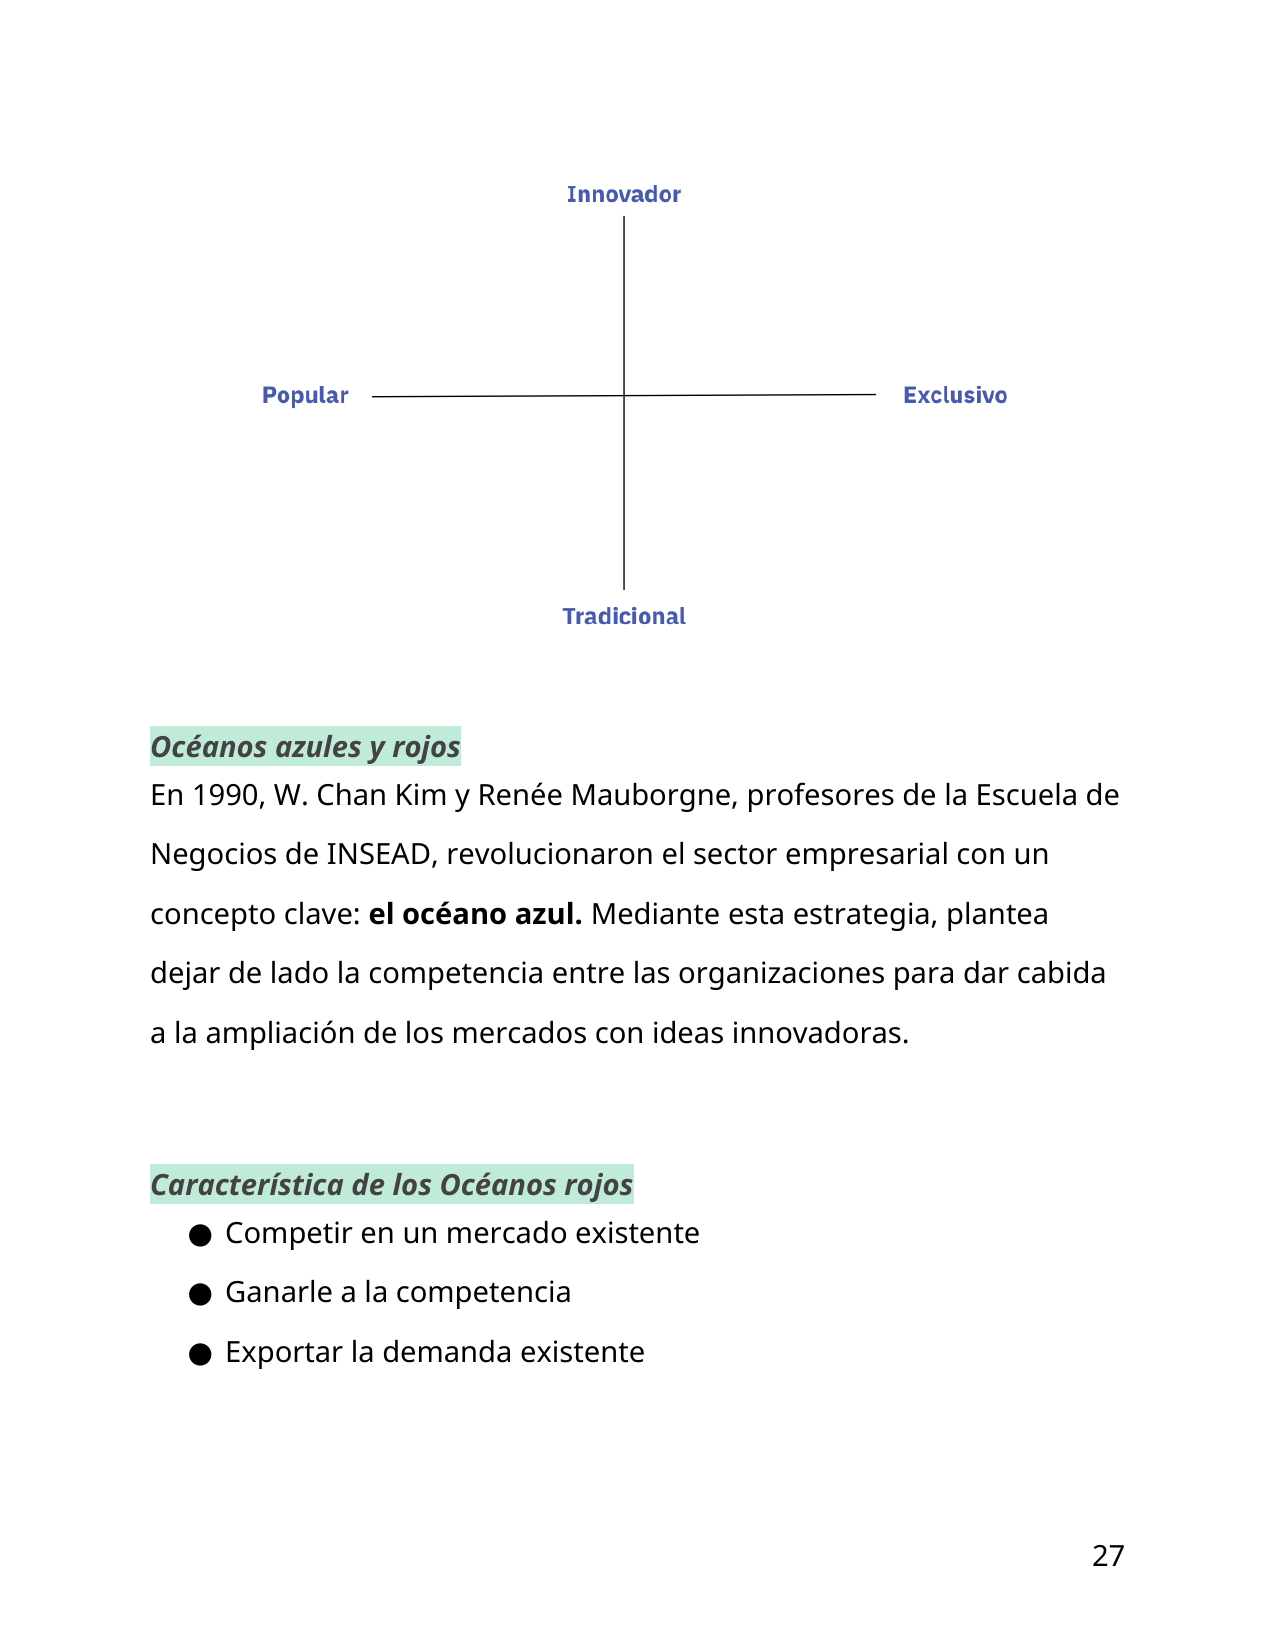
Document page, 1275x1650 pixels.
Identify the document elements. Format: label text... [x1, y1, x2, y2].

list Exportar la demanda existente [187, 1331, 1125, 1371]
text En 1990, W. Chan Kim y Renée Mauborgne, profesores de la Escuela de Negocios de INSEAD, revolucionaron el sector empresarial con un concepto clave: el océano azul. Mediante esta estrategia, plantea dejar de lado la competencia entre las organizaciones para dar cabida a la ampliación de los mercados con ideas innovadoras. [150, 774, 1125, 1052]
picture [150, 150, 1125, 673]
list Competir en un mercado existente [187, 1212, 1125, 1252]
subtitle Característica de los Océanos rojos [634, 1164, 1125, 1204]
list Ganarle a la competencia [187, 1272, 1125, 1311]
subtitle Océanos azules y rojos [461, 726, 1125, 766]
